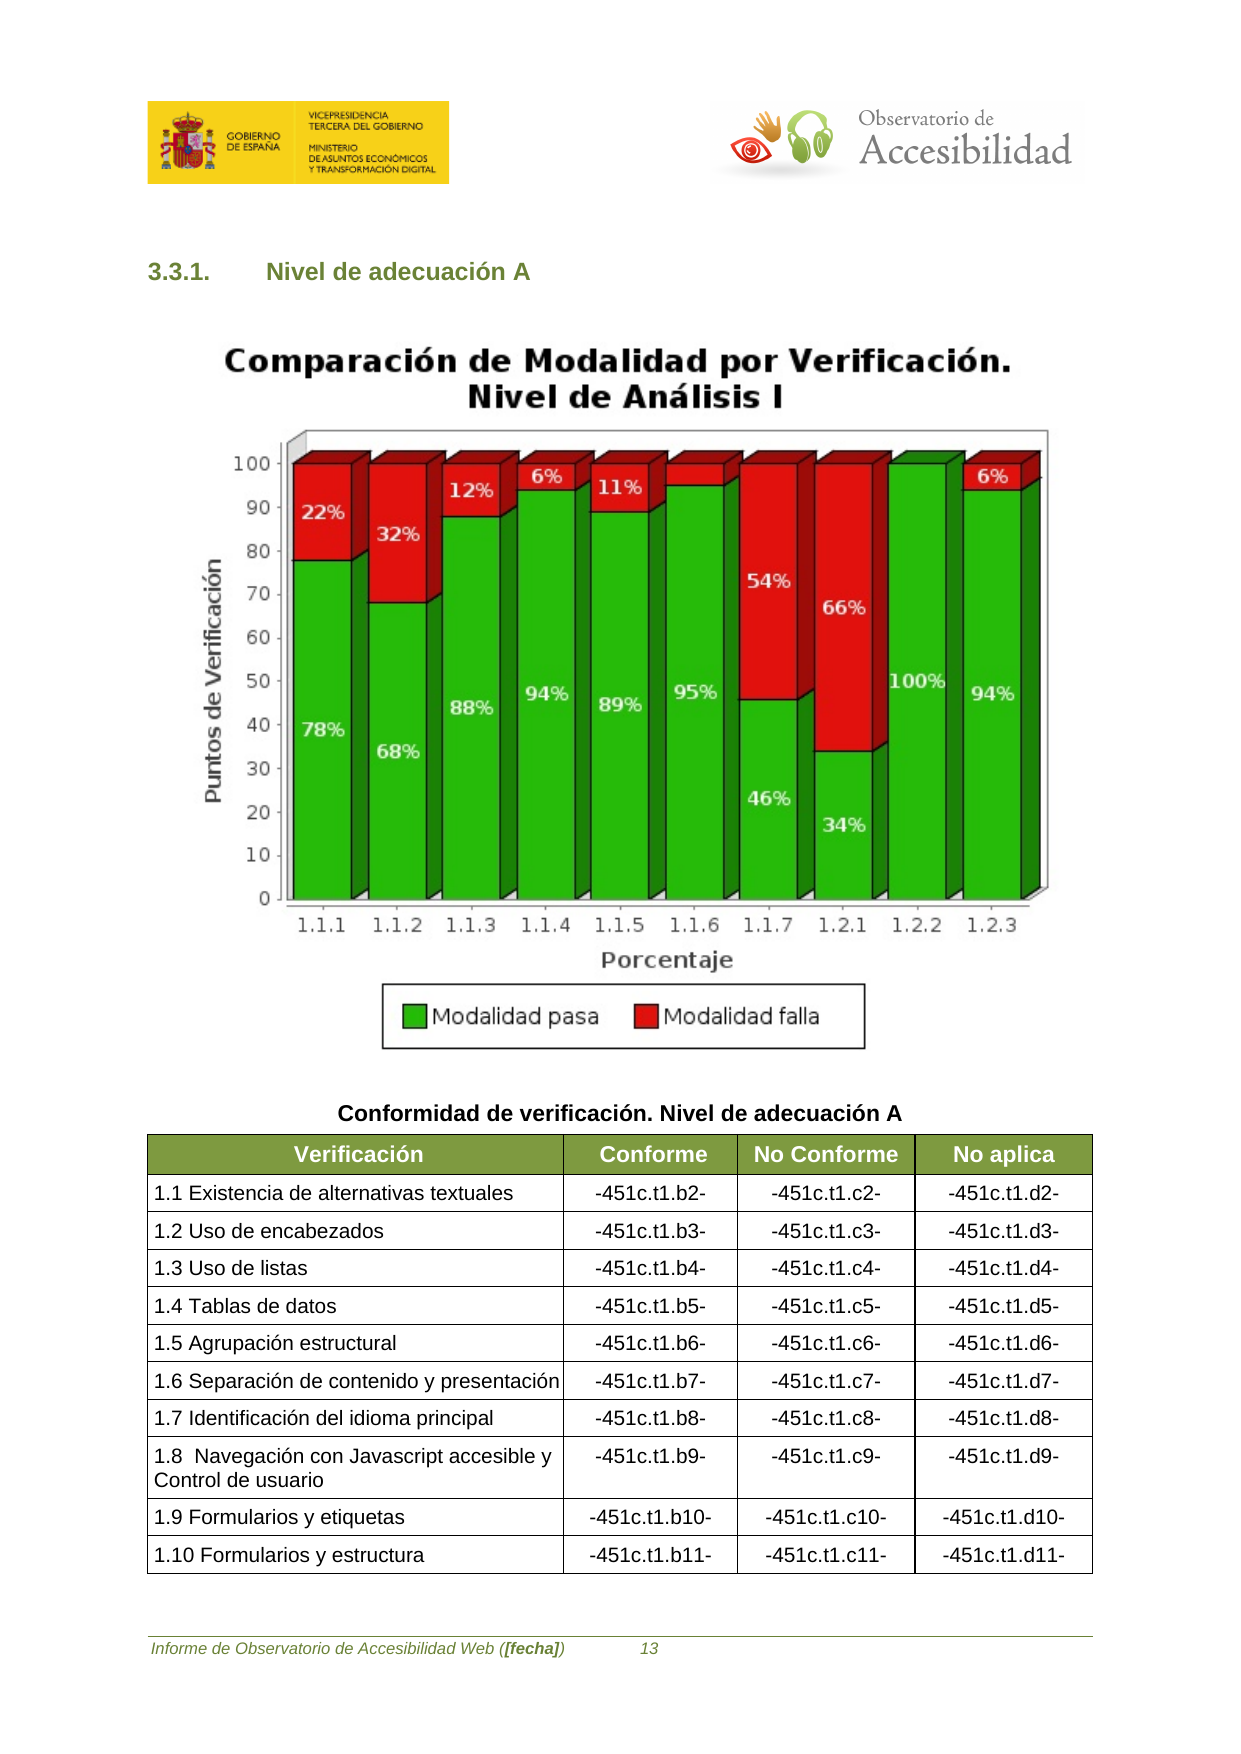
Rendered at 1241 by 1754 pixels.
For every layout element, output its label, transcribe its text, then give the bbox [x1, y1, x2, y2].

picture [710, 101, 1086, 184]
table_cell -451c.t1.d6- [916, 1325, 1092, 1361]
table_cell -451c.t1.b10- [564, 1499, 737, 1535]
table_cell -451c.t1.d9- [916, 1437, 1092, 1498]
picture [147, 101, 450, 184]
table_cell -451c.t1.c8- [738, 1400, 914, 1436]
table_cell -451c.t1.b2- [564, 1175, 737, 1211]
table_cell 1.4 Tablas de datos [148, 1287, 563, 1324]
table_cell -451c.t1.c9- [738, 1437, 914, 1498]
table_cell -451c.t1.c11- [738, 1536, 914, 1573]
table_header Conforme [564, 1135, 737, 1174]
table_cell -451c.t1.d8- [916, 1400, 1092, 1436]
table_cell -451c.t1.b6- [564, 1325, 737, 1361]
table_cell -451c.t1.c3- [738, 1212, 914, 1249]
table_cell -451c.t1.b3- [564, 1212, 737, 1249]
subtitle Nivel de adecuación A [148, 257, 1092, 286]
table_cell 1.9 Formularios y etiquetas [148, 1499, 563, 1535]
table_cell -451c.t1.d2- [916, 1175, 1092, 1211]
table_cell -451c.t1.c2- [738, 1175, 914, 1211]
table_cell -451c.t1.b8- [564, 1400, 737, 1436]
table_header Verificación [148, 1135, 563, 1174]
table_cell -451c.t1.b4- [564, 1250, 737, 1286]
table_cell -451c.t1.d7- [916, 1362, 1092, 1399]
table_cell -451c.t1.b5- [564, 1287, 737, 1324]
table_cell -451c.t1.d11- [916, 1536, 1092, 1573]
table_cell -451c.t1.d4- [916, 1250, 1092, 1286]
table_cell 1.6 Separación de contenido y presentación [148, 1362, 563, 1399]
picture [182, 341, 1066, 1051]
table_header No aplica [916, 1135, 1092, 1174]
table_cell 1.7 Identificación del idioma principal [148, 1400, 563, 1436]
table_cell 1.10 Formularios y estructura [148, 1536, 563, 1573]
text Conformidad de verificación. Nivel de adecuación A [148, 1099, 1092, 1126]
table_cell -451c.t1.b9- [564, 1437, 737, 1498]
table_cell -451c.t1.c5- [738, 1287, 914, 1324]
table_cell -451c.t1.c4- [738, 1250, 914, 1286]
table_cell 1.5 Agrupación estructural [148, 1325, 563, 1361]
table_cell -451c.t1.c7- [738, 1362, 914, 1399]
table_cell -451c.t1.b11- [564, 1536, 737, 1573]
table_cell -451c.t1.d5- [916, 1287, 1092, 1324]
table_cell -451c.t1.d10- [916, 1499, 1092, 1535]
table_cell 1.2 Uso de encabezados [148, 1212, 563, 1249]
table_cell -451c.t1.c10- [738, 1499, 914, 1535]
table_cell -451c.t1.d3- [916, 1212, 1092, 1249]
table_cell -451c.t1.b7- [564, 1362, 737, 1399]
table_cell 1.3 Uso de listas [148, 1250, 563, 1286]
table_cell 1.1 Existencia de alternativas textuales [148, 1175, 563, 1211]
table_cell -451c.t1.c6- [738, 1325, 914, 1361]
table_cell 1.8 Navegación con Javascript accesible y Control de usuario [148, 1437, 563, 1498]
table_header No Conforme [738, 1135, 914, 1174]
